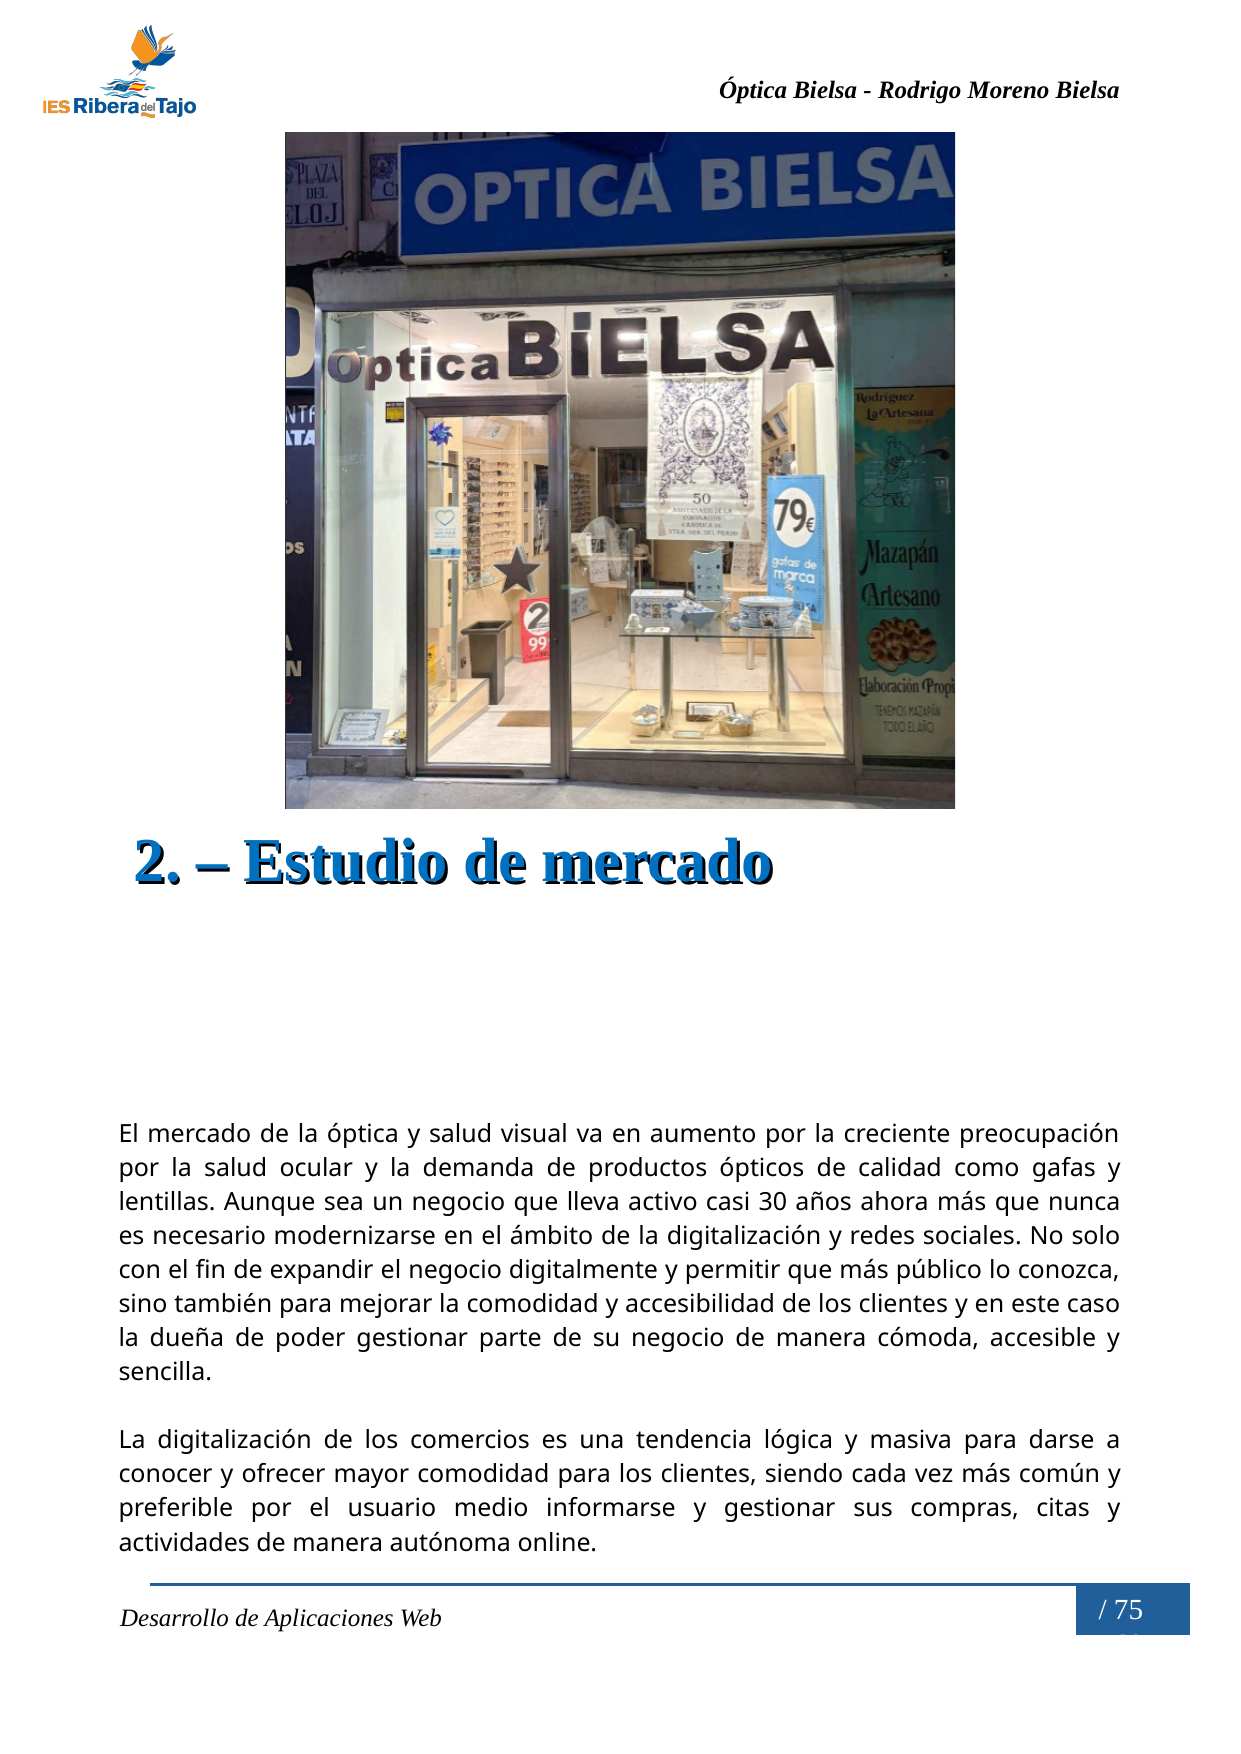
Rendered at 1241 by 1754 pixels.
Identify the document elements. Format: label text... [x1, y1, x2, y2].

text La digitalización de los comercios es una tendencia lógica y masiva para darse a conocer y ofrecer mayor comodidad para los clientes, siendo cada vez más común y preferible por el usuario medio informarse y gestionar sus compras, citas y actividades de manera autónoma online. [118, 1422, 1122, 1558]
subtitle 2. – Estudio de mercado [133, 823, 1105, 895]
text El mercado de la óptica y salud visual va en aumento por la creciente preocupación por la salud ocular y la demanda de productos ópticos de calidad como gafas y lentillas. Aunque sea un negocio que lleva activo casi 30 años ahora más que nunca es necesario modernizarse en el ámbito de la digitalización y redes sociales. No solo con el fin de expandir el negocio digitalmente y permitir que más público lo conozca, sino también para mejorar la comodidad y accesibilidad de los clientes y en este caso la dueña de poder gestionar parte de su negocio de manera cómoda, accesible y sencilla. [118, 838, 1122, 1388]
